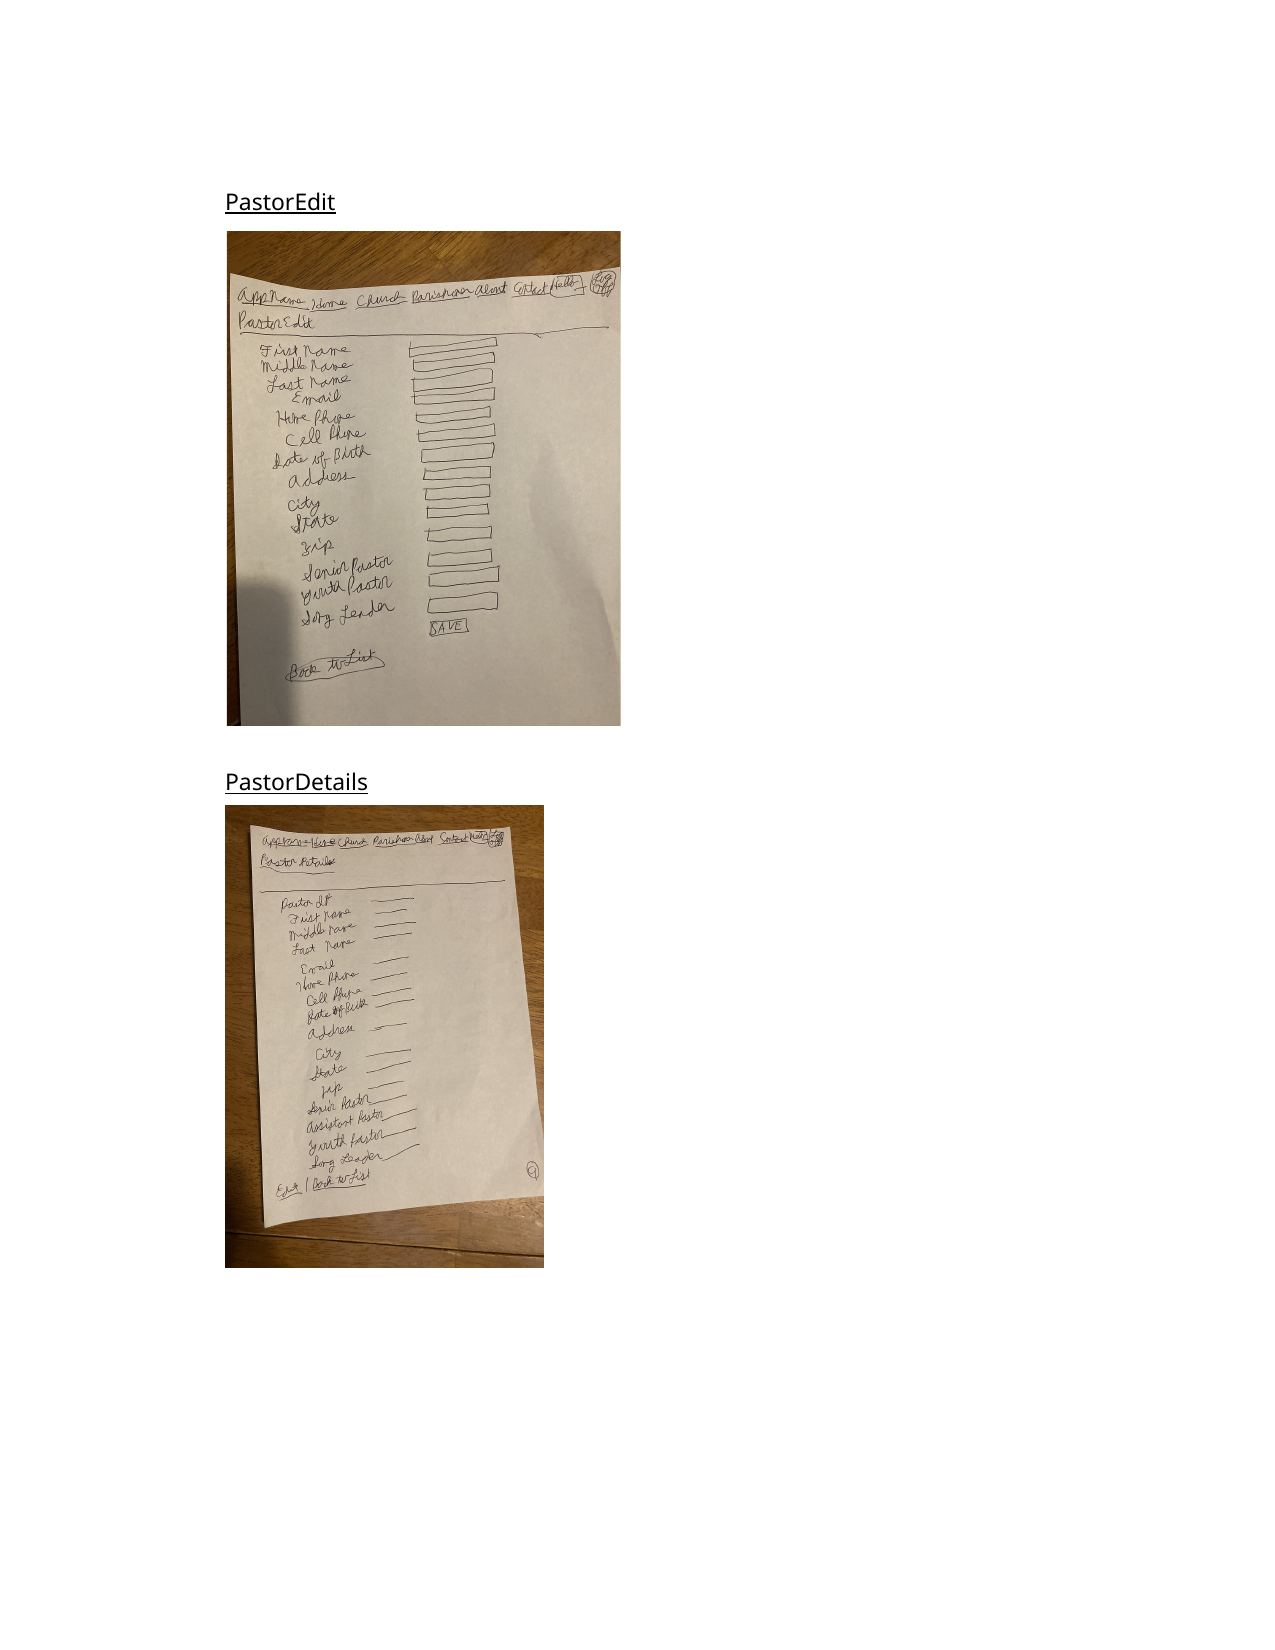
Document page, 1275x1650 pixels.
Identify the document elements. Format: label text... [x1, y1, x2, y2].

picture [225, 805, 544, 1268]
text PastorEdit [150, 186, 1125, 217]
text PastorDetails [150, 766, 1125, 797]
picture [226, 231, 621, 726]
